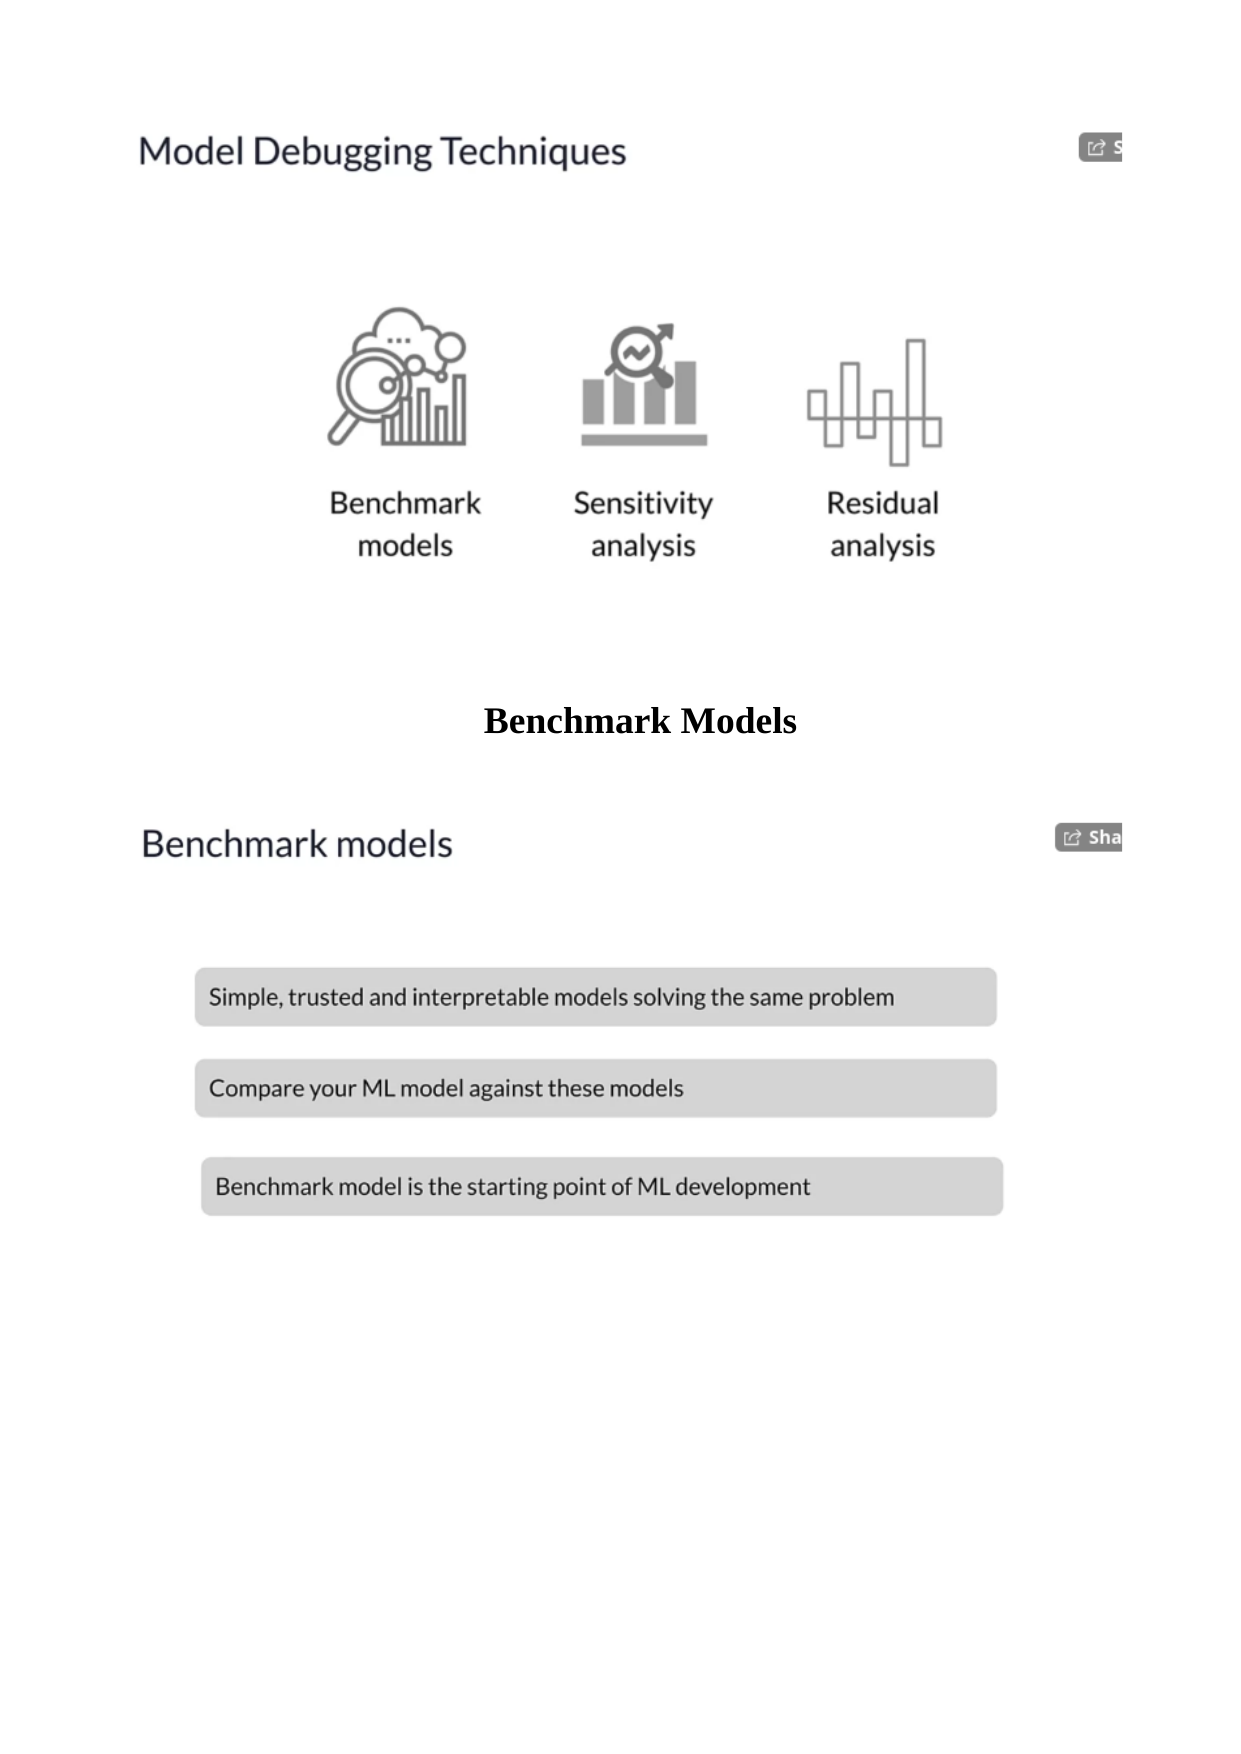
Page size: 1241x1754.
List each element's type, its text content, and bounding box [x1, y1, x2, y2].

subtitle Benchmark Models [118, 698, 1122, 741]
picture [118, 118, 1123, 587]
picture [118, 810, 1123, 1237]
